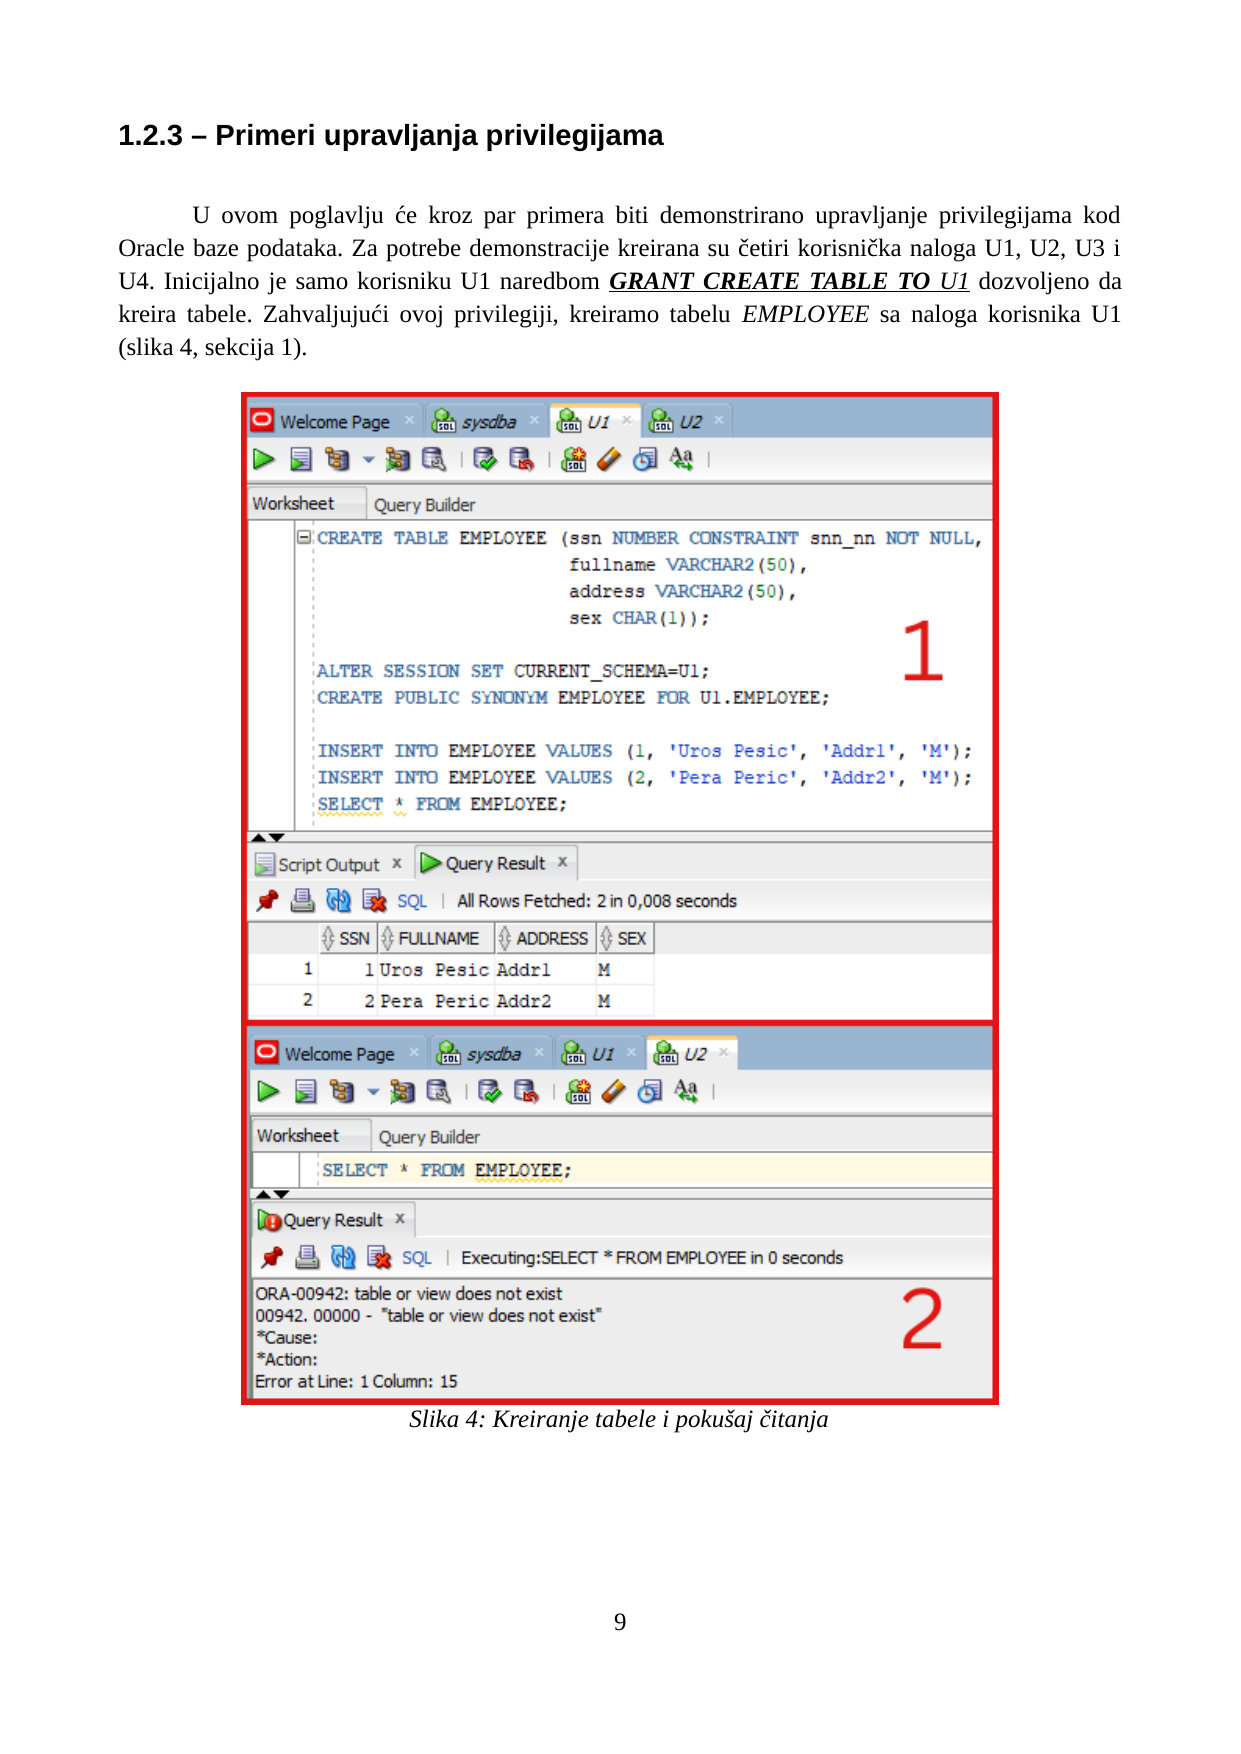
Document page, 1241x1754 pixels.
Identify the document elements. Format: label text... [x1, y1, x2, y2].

picture [241, 392, 999, 1405]
text Slika 4: Kreiranje tabele i pokušaj čitanja [241, 1405, 999, 1433]
subtitle 1.2.3 – Primeri upravljanja privilegijama [118, 118, 1122, 152]
text U ovom poglavlju će kroz par primera biti demonstrirano upravljanje privilegijama kod Oracle baze podataka. Za potrebe demonstracije kreirana su četiri korisnička naloga U1, U2, U3 i U4. Inicijalno je samo korisniku U1 naredbom GRANT CREATE TABLE TO U1 dozvoljeno da kreira tabele. Zahvaljujući ovoj privilegiji, kreiramo tabelu EMPLOYEE sa naloga korisnika U1 (slika 4, sekcija 1). [118, 200, 1122, 361]
